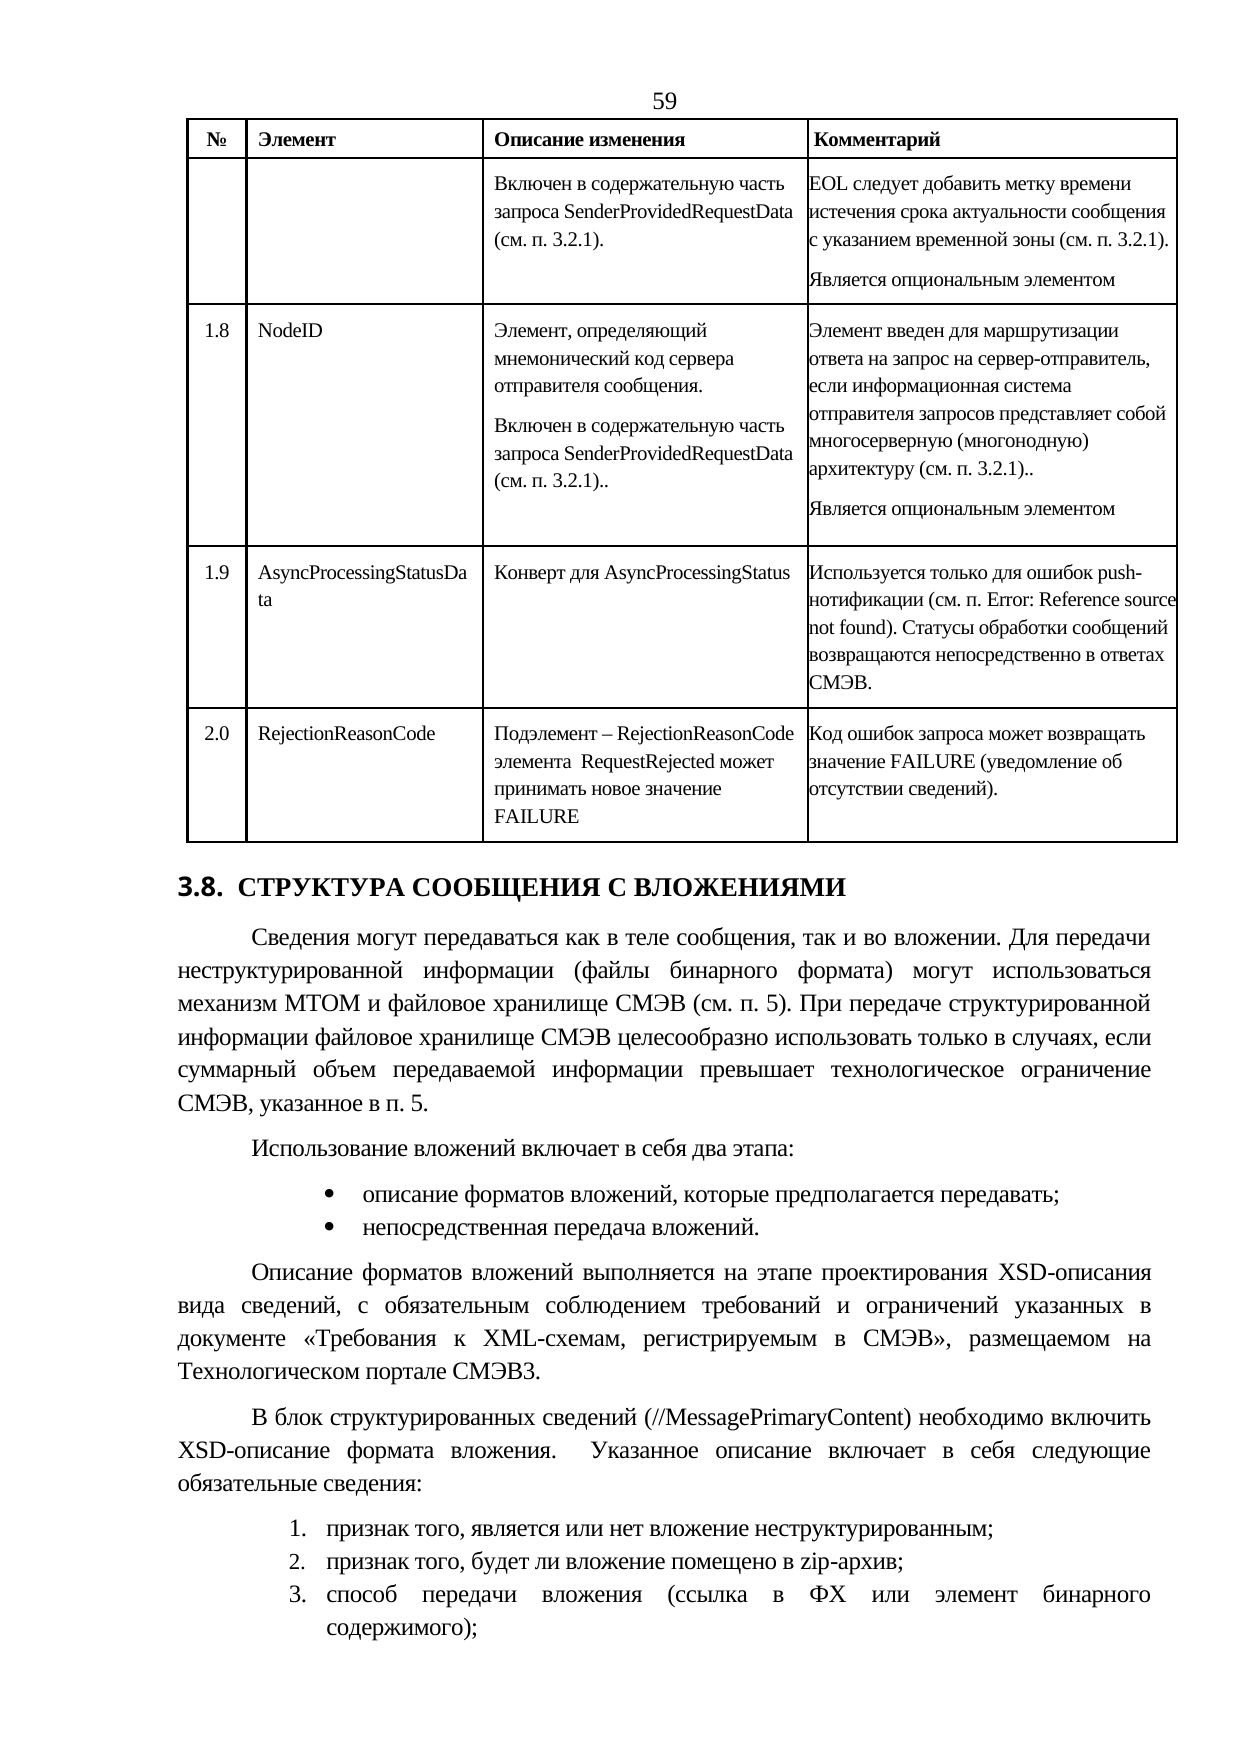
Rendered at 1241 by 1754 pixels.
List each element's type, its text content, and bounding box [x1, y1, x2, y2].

list способ передачи вложения (ссылка в ФХ или элемент бинарного содержимого); [288, 1579, 1152, 1641]
text В блок структурированных сведений (//MessagePrimaryContent) необходимо включить XSD-описание формата вложения. Указанное описание включает в себя следующие обязательные сведения: [177, 1402, 1152, 1497]
table_cell Код ошибок запроса может возвращать значение FAILURE (уведомление об отсутствии сведений). [809, 800, 1176, 841]
table_cell Элемент, определяющий мнемонический код сервера отправителя сообщения. Включен в содержательную часть запроса SenderProvidedRequestData (см. п. 3.2.1).. [484, 305, 807, 545]
list признак того, является или нет вложение неструктурированным; [288, 1513, 1152, 1542]
table_header Описание изменения [484, 120, 807, 157]
table_cell 1.8 [189, 305, 245, 545]
table_cell Используется только для ошибок push-нотификации (см. п. Error: Reference source not found). Статусы обработки сообщений возвращаются непосредственно в ответах СМЭВ. [809, 694, 1176, 707]
table_cell Используется только для ошибок push-нотификации (см. п. Error: Reference source not found). Статусы обработки сообщений возвращаются непосредственно в ответах СМЭВ. [809, 547, 1176, 559]
table_cell Элемент введен для маршрутизации ответа на запрос на сервер-отправитель, если информационная система отправителя запросов представляет собой многосерверную (многонодную) архитектуру (см. п. 3.2.1).. Является опциональным элементом [809, 305, 1176, 318]
text Сведения могут передаваться как в теле сообщения, так и во вложении. Для передачи неструктурированной информации (файлы бинарного формата) могут использоваться механизм МТОМ и файловое хранилище СМЭВ (см. п. 5). При передаче структурированной информации файловое хранилище СМЭВ целесообразно использовать только в случаях, если суммарный объем передаваемой информации превышает технологическое ограничение СМЭВ, указанное в п. 5. [177, 922, 1152, 1116]
table_cell Элемент введен для маршрутизации ответа на запрос на сервер-отправитель, если информационная система отправителя запросов представляет собой многосерверную (многонодную) архитектуру (см. п. 3.2.1).. Является опциональным элементом [809, 520, 1176, 545]
table_cell Подэлемент – RejectionReasonCode элемента RequestRejected может принимать новое значение FAILURE [484, 709, 807, 841]
table_header Комментарий [809, 120, 1176, 126]
table_cell Код ошибок запроса может возвращать значение FAILURE (уведомление об отсутствии сведений). [809, 709, 1176, 721]
table_cell RejectionReasonCode [248, 709, 482, 841]
table_header № [189, 120, 245, 157]
subtitle Структура сообщения с вложениями [177, 868, 1152, 904]
table_cell 1.9 [189, 547, 245, 707]
table_cell Конверт для AsyncProcessingStatus [484, 547, 807, 707]
table_cell AsyncProcessingStatusData [248, 547, 482, 707]
table_cell 2.0 [189, 709, 245, 841]
table_header Элемент [248, 120, 482, 157]
text Использование вложений включает в себя два этапа: [177, 1133, 1152, 1162]
table_cell NodeID [248, 305, 482, 545]
table_cell Включен в содержательную часть запроса SenderProvidedRequestData (см. п. 3.2.1). [484, 159, 807, 303]
text Описание форматов вложений выполняется на этапе проектирования XSD-описания вида сведений, с обязательным соблюдением требований и ограничений указанных в документе «Требования к XML-схемам, регистрируемым в СМЭВ», размещаемом на Технологическом портале СМЭВ3. [177, 1257, 1152, 1385]
table_cell [248, 159, 482, 303]
list непосредственная передача вложений. [325, 1212, 1152, 1240]
list описание форматов вложений, которые предполагается передавать; [325, 1179, 1152, 1207]
list признак того, будет ли вложение помещено в zip-архив; [288, 1546, 1152, 1575]
table_header Комментарий [809, 151, 1176, 157]
table_cell [189, 159, 245, 303]
